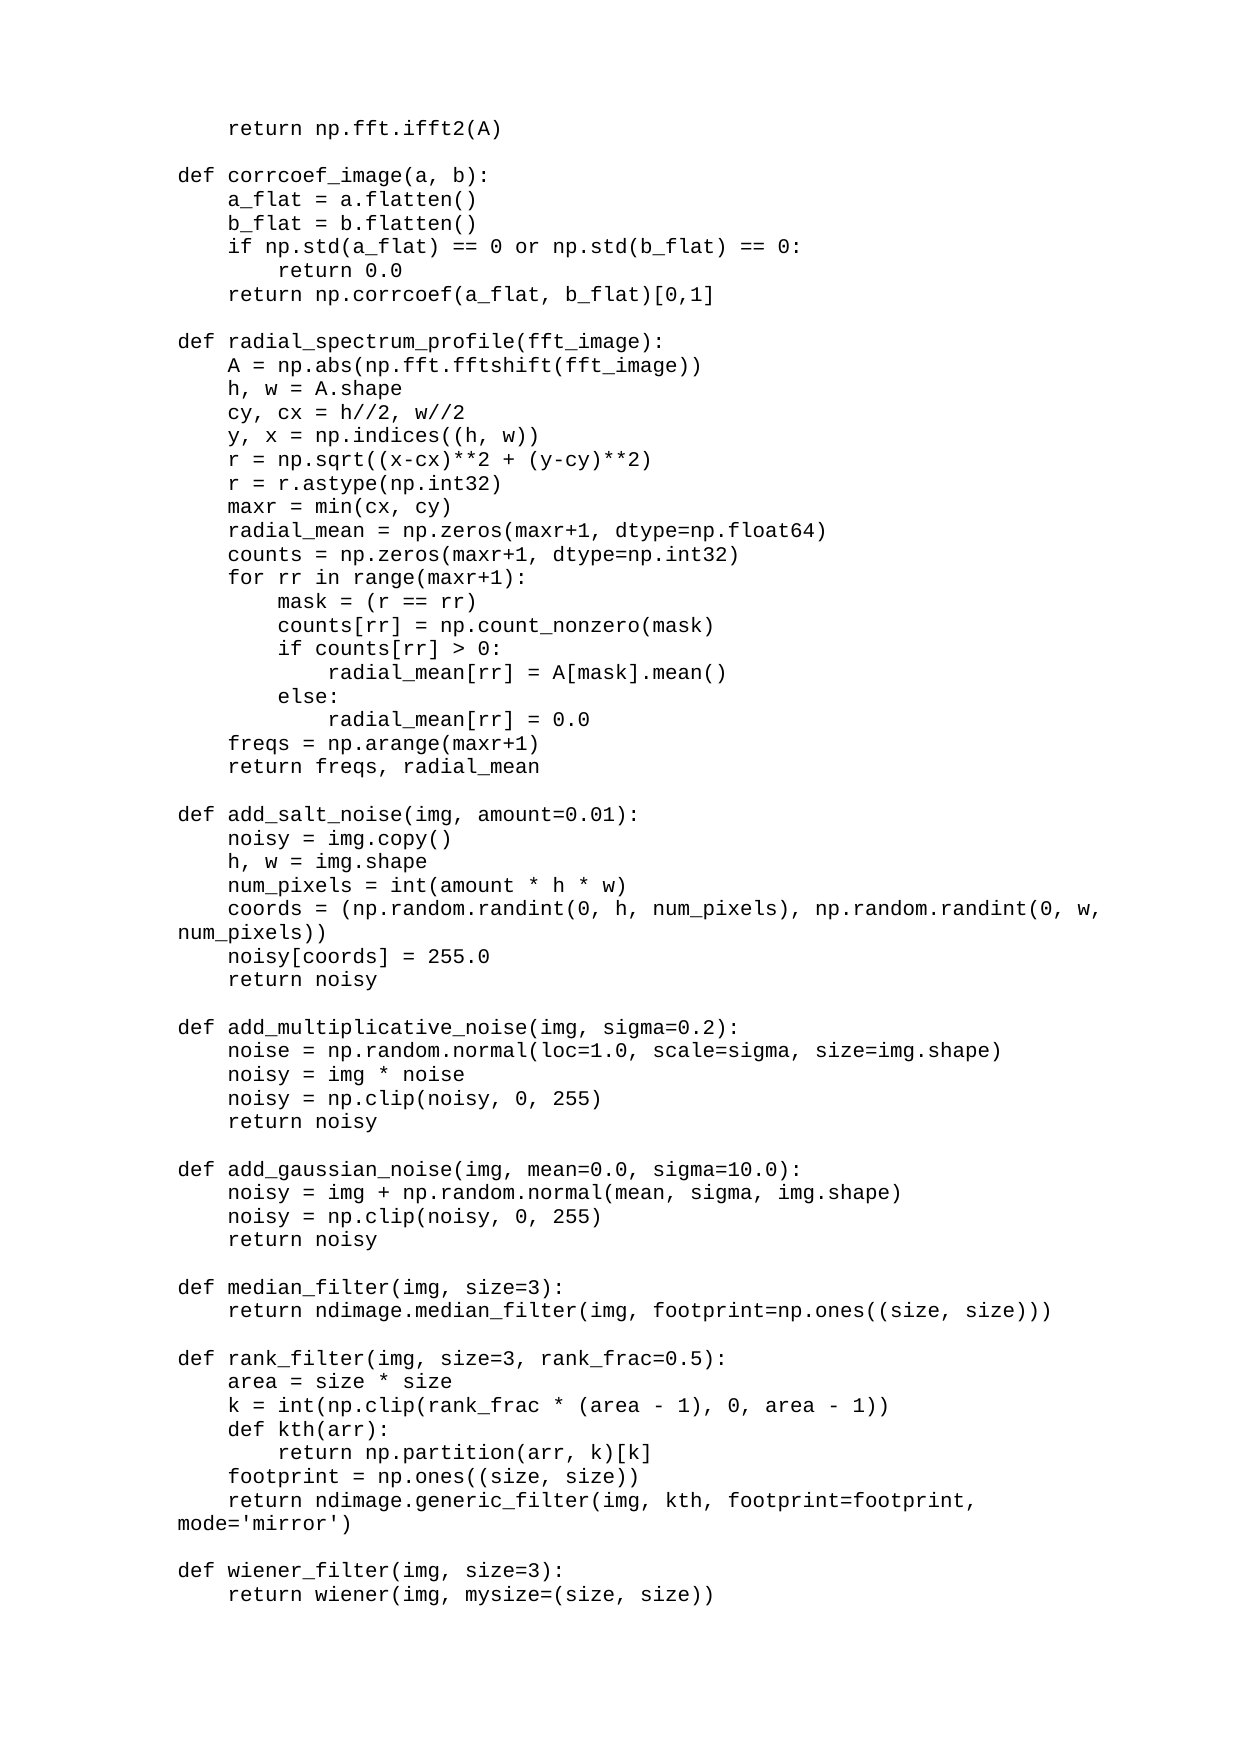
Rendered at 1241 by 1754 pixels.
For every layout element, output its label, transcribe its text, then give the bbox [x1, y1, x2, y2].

text def kth(arr): [177, 1419, 1152, 1442]
text noisy = img * noise [177, 1064, 1152, 1088]
text noisy = np.clip(noisy, 0, 255) [177, 1088, 1152, 1111]
text radial_mean[rr] = A[mask].mean() [177, 662, 1152, 686]
text noise = np.random.normal(loc=1.0, scale=sigma, size=img.shape) [177, 1040, 1152, 1064]
text noisy[coords] = 255.0 [177, 946, 1152, 969]
text A = np.abs(np.fft.fftshift(fft_image)) [177, 354, 1152, 378]
text def radial_spectrum_profile(fft_image): [177, 331, 1152, 354]
text else: [177, 686, 1152, 709]
text return ndimage.median_filter(img, footprint=np.ones((size, size))) [177, 1300, 1152, 1324]
text counts[rr] = np.count_nonzero(mask) [177, 615, 1152, 638]
text y, x = np.indices((h, w)) [177, 426, 1152, 449]
text if counts[rr] > 0: [177, 638, 1152, 662]
text def add_gaussian_noise(img, mean=0.0, sigma=10.0): [177, 1158, 1152, 1182]
text def median_filter(img, size=3): [177, 1277, 1152, 1300]
text return ndimage.generic_filter(img, kth, footprint=footprint, mode='mirror') [177, 1489, 1152, 1537]
text freqs = np.arange(maxr+1) [177, 733, 1152, 757]
text noisy = img + np.random.normal(mean, sigma, img.shape) [177, 1182, 1152, 1206]
text def add_multiplicative_noise(img, sigma=0.2): [177, 1017, 1152, 1040]
text def rank_filter(img, size=3, rank_frac=0.5): [177, 1348, 1152, 1371]
text radial_mean = np.zeros(maxr+1, dtype=np.float64) [177, 520, 1152, 544]
text cy, cx = h//2, w//2 [177, 402, 1152, 426]
text return 0.0 [177, 260, 1152, 284]
text r = r.astype(np.int32) [177, 473, 1152, 496]
text mask = (r == rr) [177, 591, 1152, 615]
text if np.std(a_flat) == 0 or np.std(b_flat) == 0: [177, 236, 1152, 260]
text noisy = img.copy() [177, 827, 1152, 851]
text return noisy [177, 1111, 1152, 1135]
text def add_salt_noise(img, amount=0.01): [177, 804, 1152, 827]
text radial_mean[rr] = 0.0 [177, 709, 1152, 733]
text coords = (np.random.randint(0, h, num_pixels), np.random.randint(0, w, num_pixels)) [177, 898, 1152, 946]
text for rr in range(maxr+1): [177, 567, 1152, 591]
text h, w = img.shape [177, 851, 1152, 875]
text b_flat = b.flatten() [177, 213, 1152, 236]
text noisy = np.clip(noisy, 0, 255) [177, 1206, 1152, 1229]
text def wiener_filter(img, size=3): [177, 1561, 1152, 1584]
text return np.partition(arr, k)[k] [177, 1442, 1152, 1466]
text area = size * size [177, 1371, 1152, 1395]
text return np.fft.ifft2(A) [177, 118, 1152, 142]
text return noisy [177, 1229, 1152, 1253]
text return freqs, radial_mean [177, 757, 1152, 780]
text num_pixels = int(amount * h * w) [177, 875, 1152, 898]
text k = int(np.clip(rank_frac * (area - 1), 0, area - 1)) [177, 1395, 1152, 1419]
text footprint = np.ones((size, size)) [177, 1466, 1152, 1489]
text maxr = min(cx, cy) [177, 496, 1152, 520]
text return np.corrcoef(a_flat, b_flat)[0,1] [177, 284, 1152, 307]
text def corrcoef_image(a, b): [177, 165, 1152, 189]
text counts = np.zeros(maxr+1, dtype=np.int32) [177, 544, 1152, 567]
text h, w = A.shape [177, 378, 1152, 402]
text return wiener(img, mysize=(size, size)) [177, 1584, 1152, 1608]
text return noisy [177, 969, 1152, 993]
text r = np.sqrt((x-cx)**2 + (y-cy)**2) [177, 449, 1152, 473]
text a_flat = a.flatten() [177, 189, 1152, 213]
